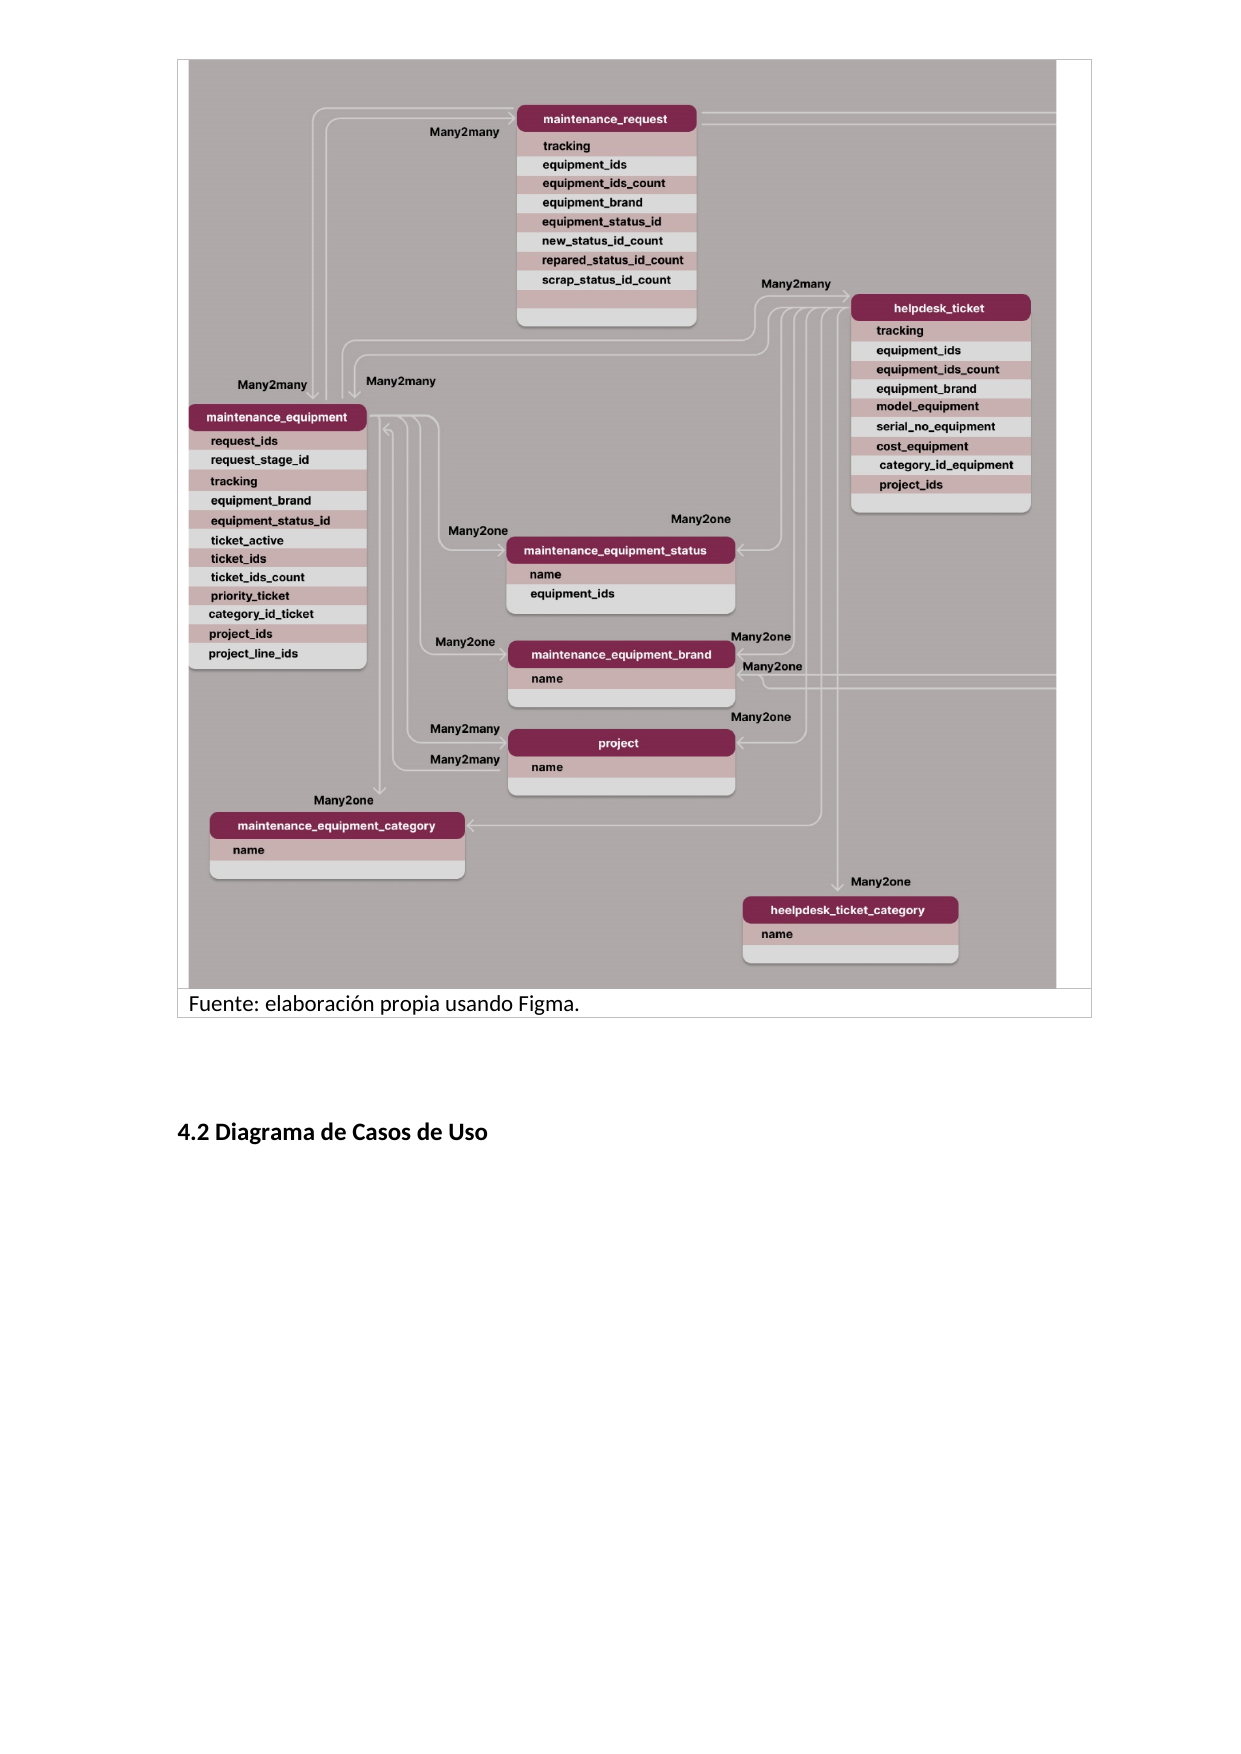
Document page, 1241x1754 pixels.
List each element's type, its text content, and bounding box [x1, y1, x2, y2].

table_cell Fuente: elaboración propia usando Figma. [178, 989, 1091, 1017]
table_header [178, 60, 188, 988]
text 4.2 Diagrama de Casos de Uso [177, 1116, 1093, 1147]
table_header [1057, 60, 1091, 988]
